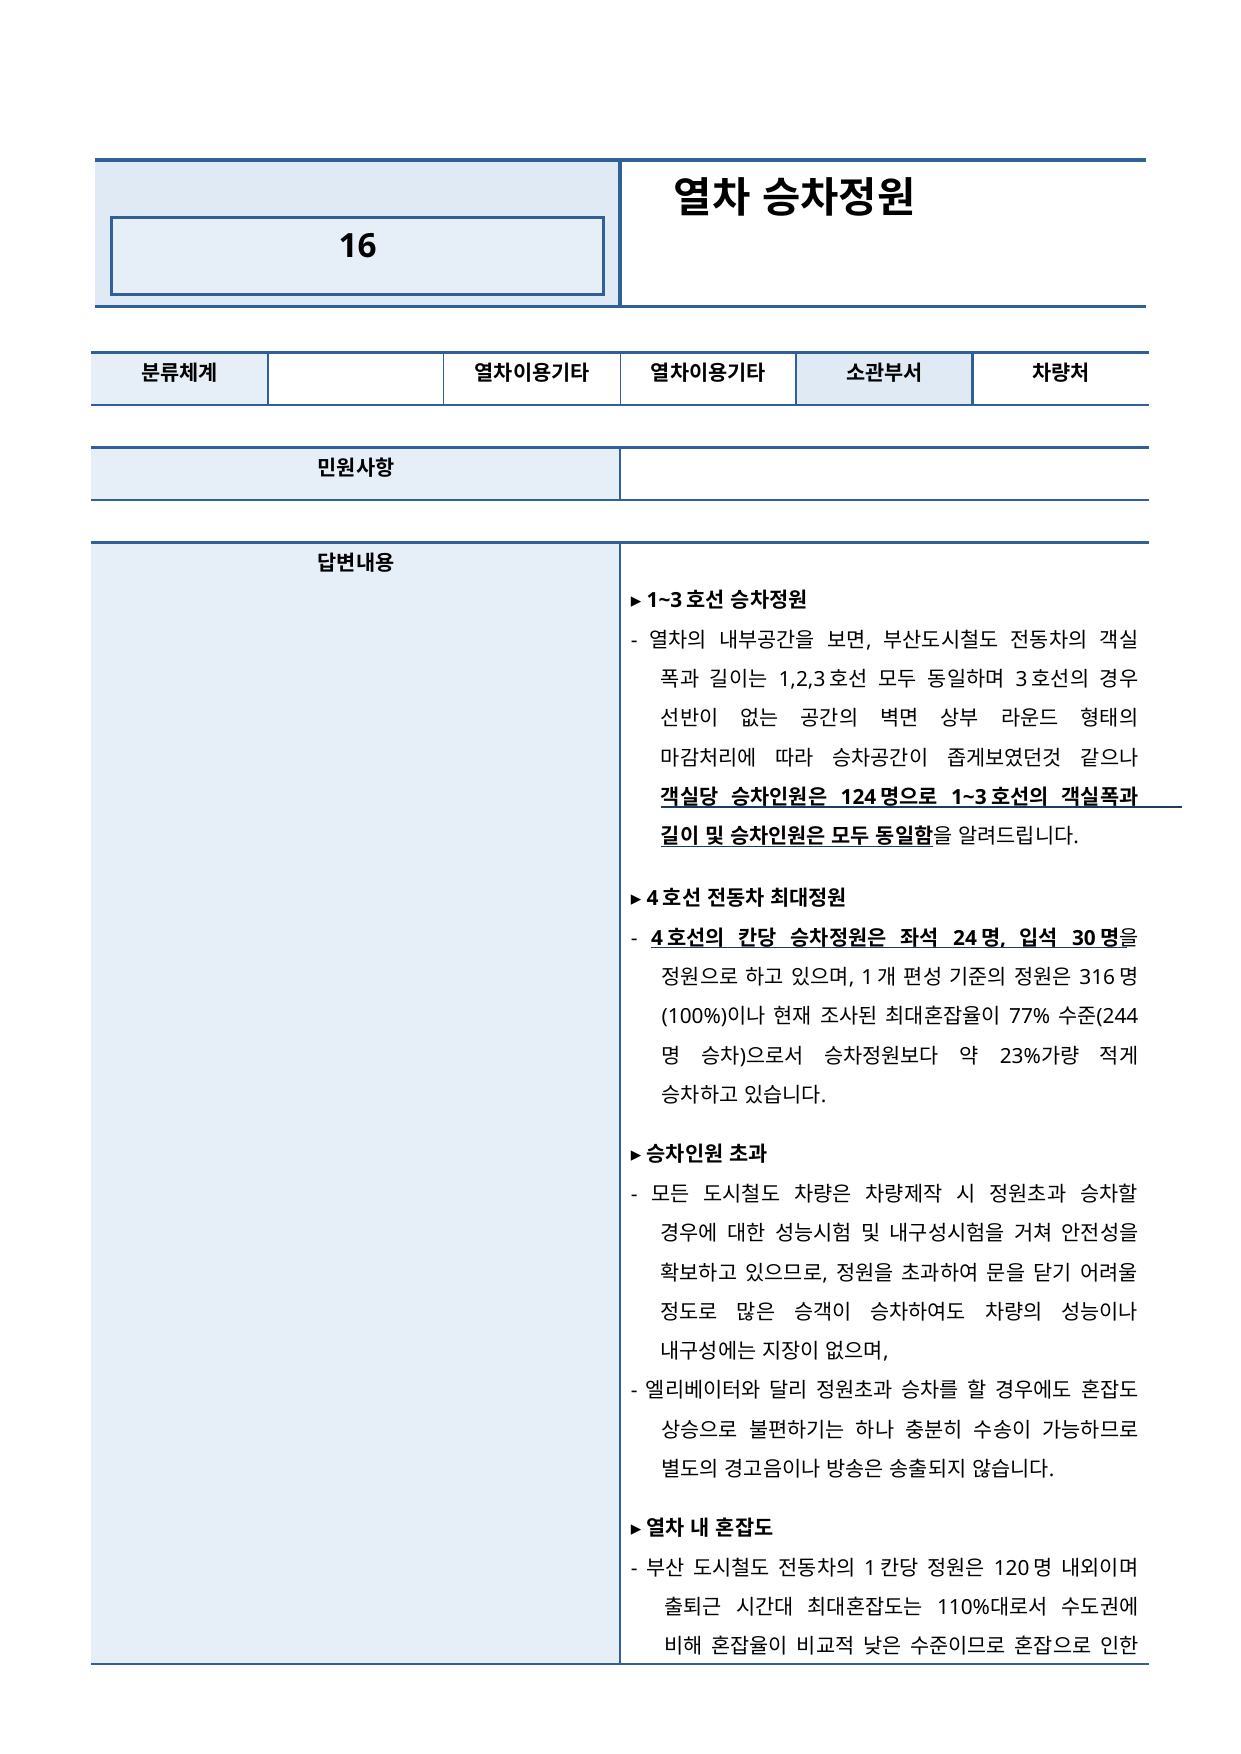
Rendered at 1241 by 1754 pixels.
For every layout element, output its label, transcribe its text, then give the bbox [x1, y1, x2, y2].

table_header ▸ 1~3호선 승차정원 - 열차의 내부공간을 보면, 부산도시철도 전동차의 객실 폭과 길이는 1,2,3호선 모두 동일하며 3호선의 경우 선반이 없는 공간의 벽면 상부 라운드 형태의 마감처리에 따라 승차공간이 좁게보였던것 같으나 객실당 승차인원은 124명으로 1~3호선의 객실폭과 길이 및 승차인원은 모두 동일함을 알려드립니다. ▸ 4호선 전동차 최대정원 - 4호선의 칸당 승차정원은 좌석 24명, 입석 30명을 정원으로 하고 있으며, 1개 편성 기준의 정원은 316명(100%)이나 현재 조사된 최대혼잡율이 77% 수준(244명 승차)으로서 승차정원보다 약 23%가량 적게 승차하고 있습니다. ▸ 승차인원 초과 - 모든 도시철도 차량은 차량제작 시 정원초과 승차할 경우에 대한 성능시험 및 내구성시험을 거쳐 안전성을 확보하고 있으므로, 정원을 초과하여 문을 닫기 어려울 정도로 많은 승객이 승차하여도 차량의 성능이나 내구성에는 지장이 없으며, - 엘리베이터와 달리 정원초과 승차를 할 경우에도 혼잡도 상승으로 불편하기는 하나 충분히 수송이 가능하므로 별도의 경고음이나 방송은 송출되지 않습니다. ▸ 열차 내 혼잡도 - 부산 도시철도 전동차의 1칸당 정원은 120명 내외이며 출퇴근 시간대 최대혼잡도는 110%대로서 수도권에 비해 혼잡율이 비교적 낮은 수준이므로 혼잡으로 인한 [621, 544, 1149, 1663]
table_header 답변내용 [91, 544, 619, 1663]
table_header [621, 449, 1149, 499]
table_header [95, 162, 618, 305]
table_header 열차이용기타 [621, 354, 795, 404]
table_header 분류체계 [91, 354, 267, 404]
table_header 16 [113, 219, 602, 293]
table_header 열차이용기타 [444, 354, 620, 404]
table_header 열차 승차정원 [622, 162, 1146, 305]
table_header 차량처 [974, 354, 1149, 404]
table_header [269, 354, 443, 404]
table_header 민원사항 [91, 449, 619, 499]
table_header 소관부서 [797, 354, 971, 404]
